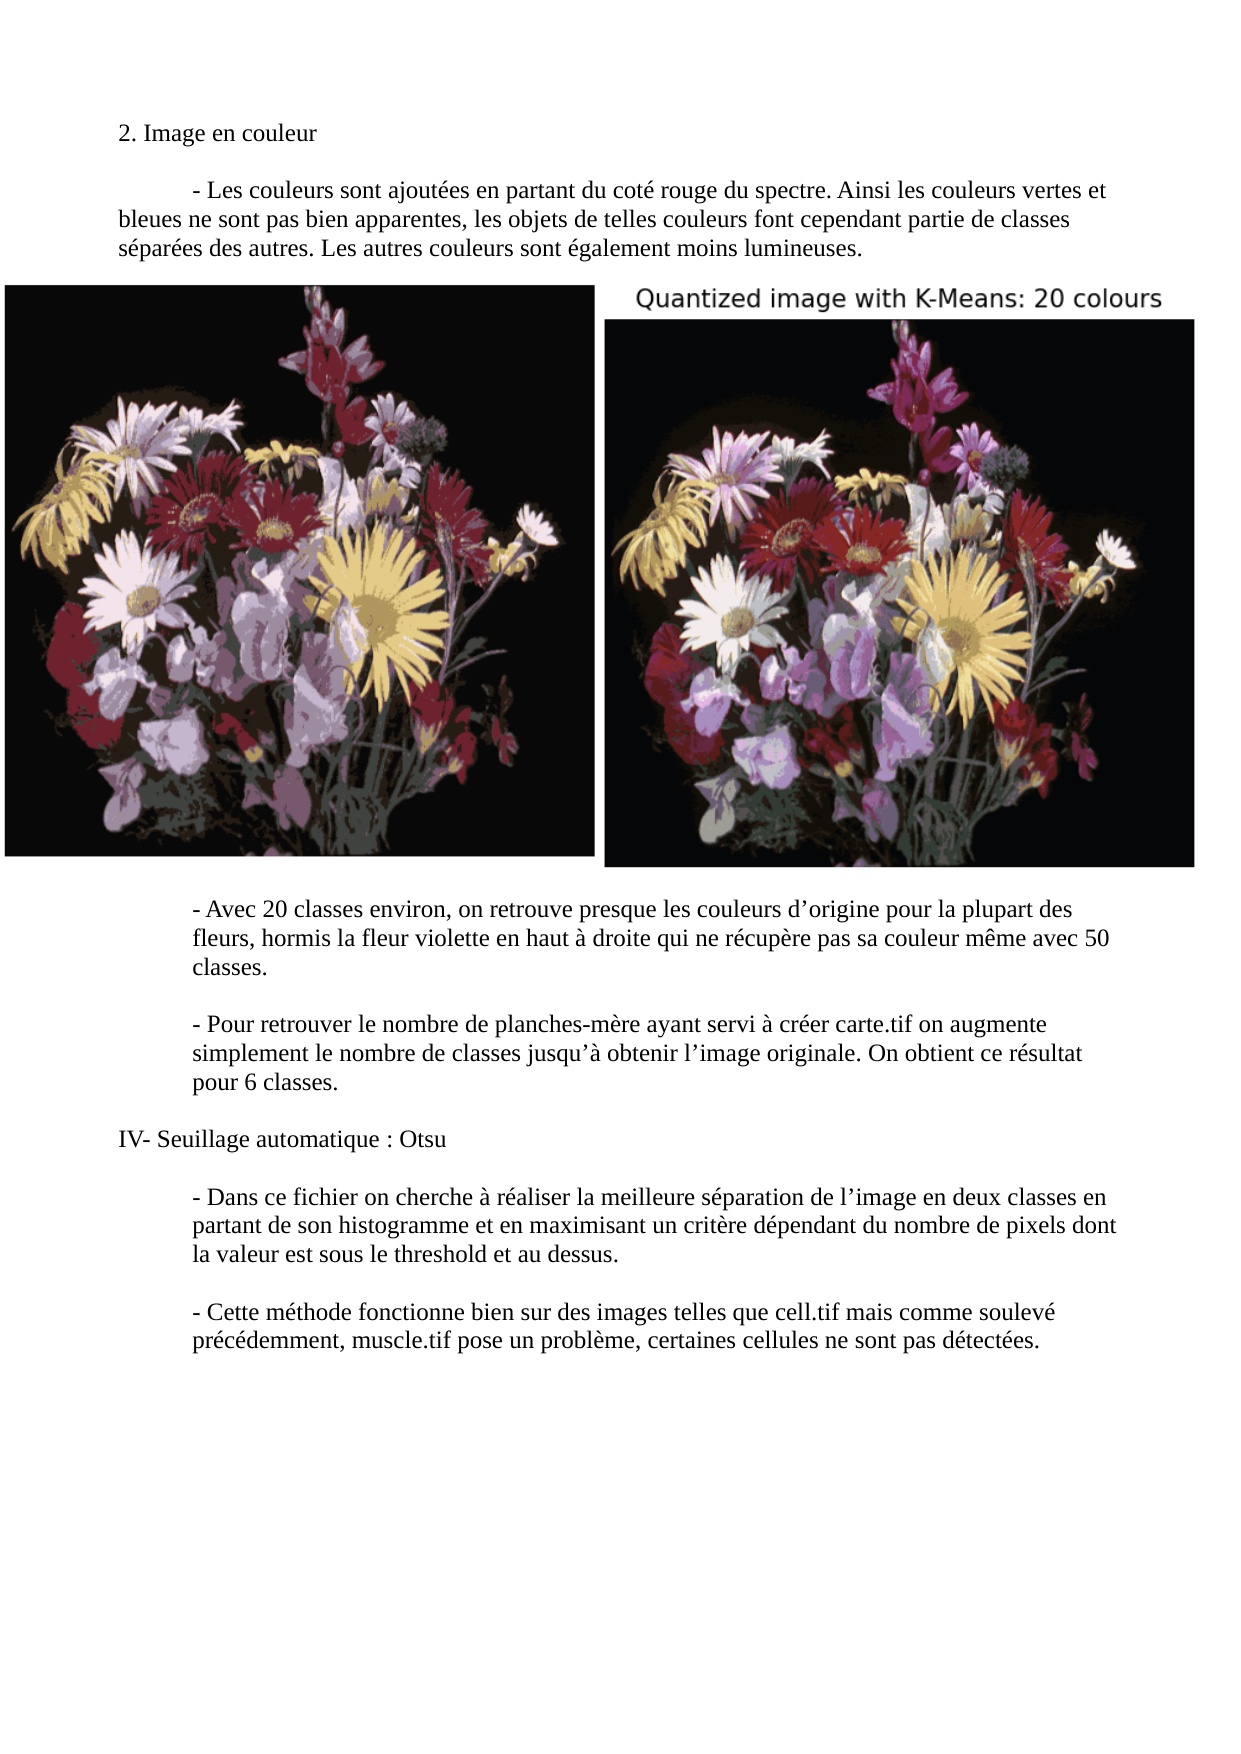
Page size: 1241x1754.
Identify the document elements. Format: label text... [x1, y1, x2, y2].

text - Avec 20 classes environ, on retrouve presque les couleurs d’origine pour la plupart des fleurs, hormis la fleur violette en haut à droite qui ne récupère pas sa couleur même avec 50 classes. [118, 894, 1122, 981]
text - Les couleurs sont ajoutées en partant du coté rouge du spectre. Ainsi les couleurs vertes et bleues ne sont pas bien apparentes, les objets de telles couleurs font cependant partie de classes séparées des autres. Les autres couleurs sont également moins lumineuses. [118, 176, 1122, 262]
text - Pour retrouver le nombre de planches-mère ayant servi à créer carte.tif on augmente simplement le nombre de classes jusqu’à obtenir l’image originale. On obtient ce résultat pour 6 classes. [118, 1009, 1122, 1096]
text IV- Seuillage automatique : Otsu [118, 1124, 1122, 1153]
text - Cette méthode fonctionne bien sur des images telles que cell.tif mais comme soulevé précédemment, muscle.tif pose un problème, certaines cellules ne sont pas détectées. [118, 1297, 1122, 1354]
picture [0, 279, 1198, 872]
text - Dans ce fichier on cherche à réaliser la meilleure séparation de l’image en deux classes en partant de son histogramme et en maximisant un critère dépendant du nombre de pixels dont la valeur est sous le threshold et au dessus. [118, 1182, 1122, 1268]
text 2. Image en couleur [118, 118, 1122, 147]
